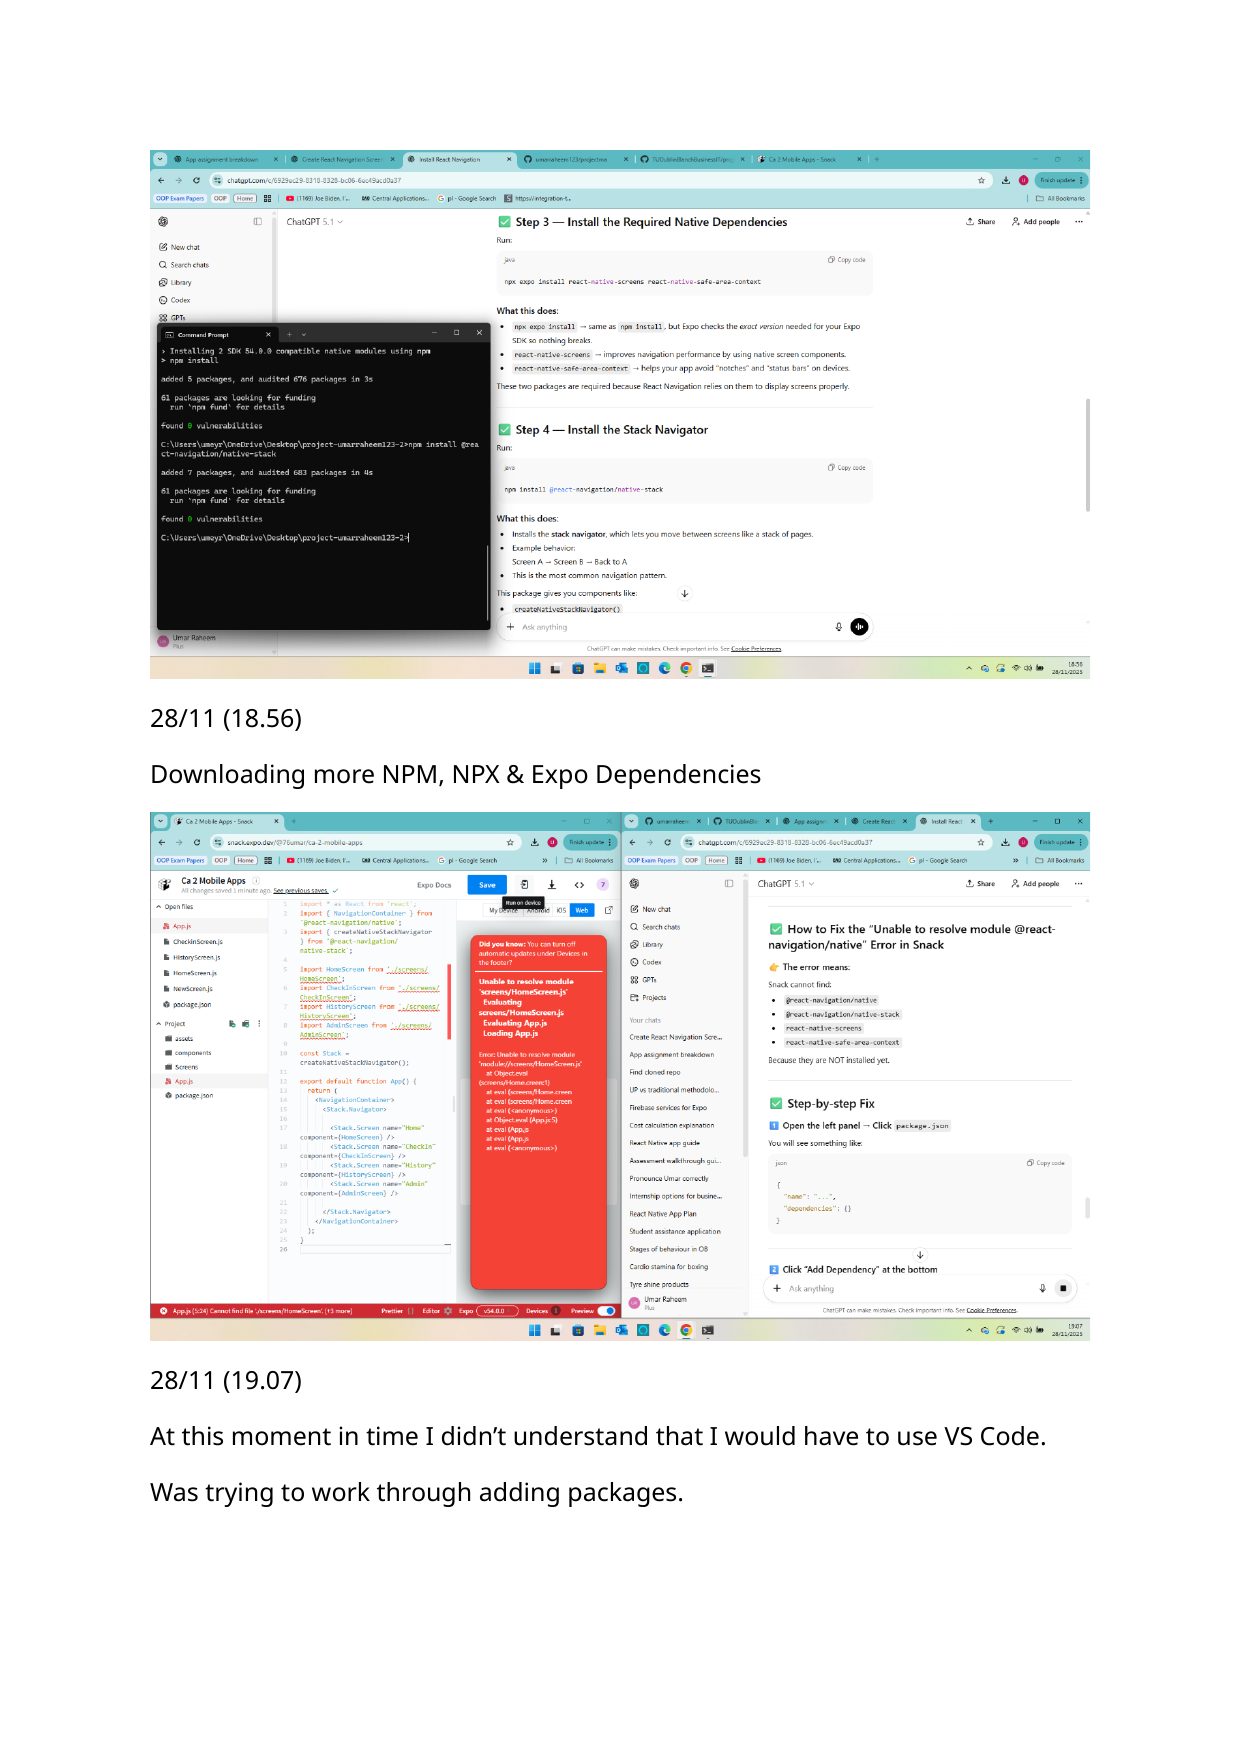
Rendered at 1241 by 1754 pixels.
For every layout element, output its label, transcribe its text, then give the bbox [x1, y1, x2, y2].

text 28/11 (19.07) [150, 1362, 1090, 1397]
text Downloading more NPM, NPX & Expo Dependencies [150, 756, 1090, 790]
text 28/11 (18.56) [150, 700, 1090, 734]
text At this moment in time I didn’t understand that I would have to use VS Code. [150, 1418, 1090, 1452]
text Was trying to work through adding packages. [150, 1474, 1090, 1508]
